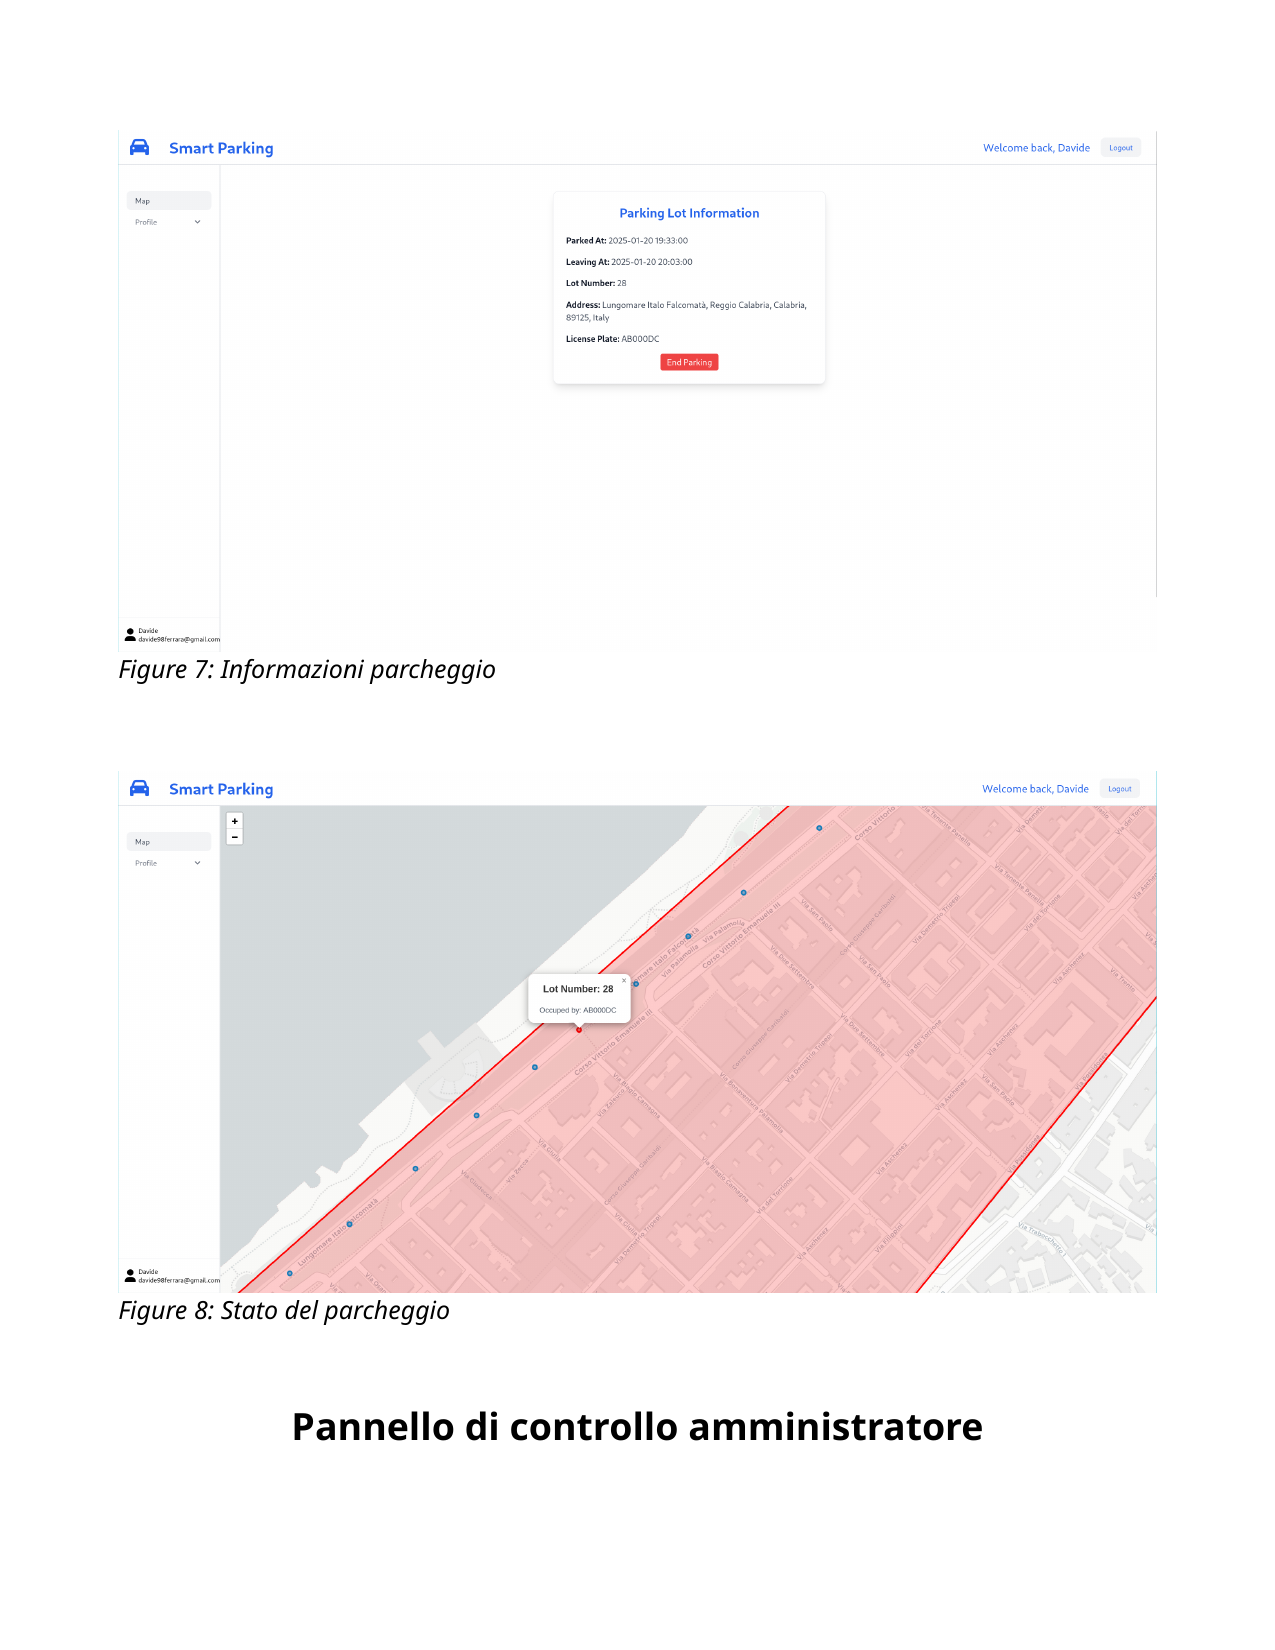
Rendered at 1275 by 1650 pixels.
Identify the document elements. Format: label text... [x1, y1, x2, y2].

text Figure 8: Stato del parcheggio [118, 1293, 1157, 1326]
text Figure 7: Informazioni parcheggio [118, 652, 1157, 686]
picture [118, 130, 1157, 652]
picture [118, 771, 1157, 1293]
text Pannello di controllo amministratore [118, 1400, 1157, 1451]
